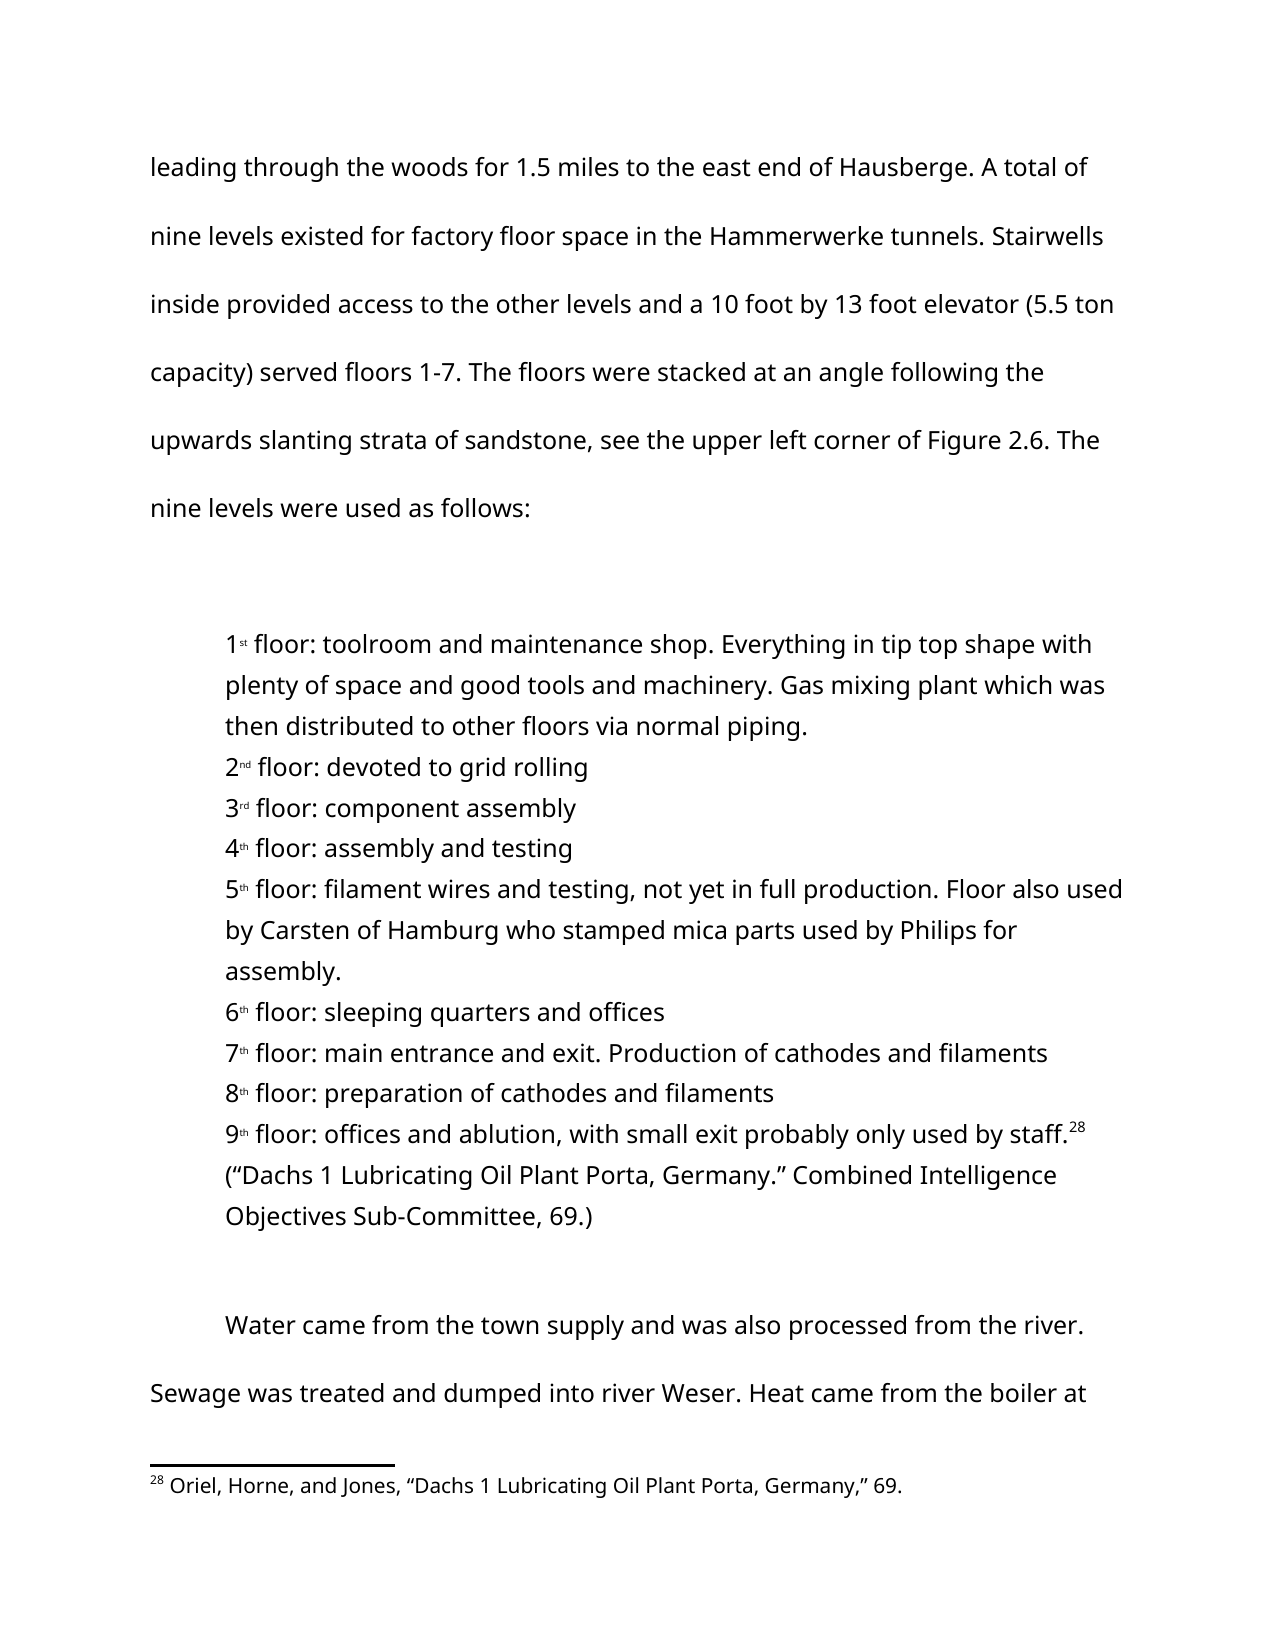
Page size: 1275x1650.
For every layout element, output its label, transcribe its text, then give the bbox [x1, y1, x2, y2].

text Water came from the town supply and was also processed from the river. Sewage was treated and dumped into river Weser. Heat came from the boiler at [150, 1307, 1125, 1410]
text 5th floor: filament wires and testing, not yet in full production. Floor also used by Carsten of Hamburg who stamped mica parts used by Philips for assembly. [225, 872, 1125, 988]
text 4th floor: assembly and testing [225, 831, 1125, 865]
text leading through the woods for 1.5 miles to the east end of Hausberge. A total of nine levels existed for factory floor space in the Hammerwerke tunnels. Stairwells inside provided access to the other levels and a 10 foot by 13 foot elevator (5.5 ton capacity) served floors 1-7. The floors were stacked at an angle following the upwards slanting strata of sandstone, see the upper left corner of Figure 2.6. The nine levels were used as follows: [150, 150, 1125, 525]
text 2nd floor: devoted to grid rolling [225, 749, 1125, 783]
text 7th floor: main entrance and exit. Production of cathodes and filaments [225, 1035, 1125, 1069]
text 8th floor: preparation of cathodes and filaments [225, 1076, 1125, 1110]
text 1st floor: toolroom and maintenance shop. Everything in tip top shape with plenty of space and good tools and machinery. Gas mixing plant which was then distributed to other floors via normal piping. [225, 627, 1125, 743]
text 9th floor: offices and ablution, with small exit probably only used by staff. [225, 1117, 1125, 1151]
text Oriel, Horne, and Jones, “Dachs 1 Lubricating Oil Plant Porta, Germany,” 69. [150, 1472, 1125, 1500]
text 6th floor: sleeping quarters and offices [225, 994, 1125, 1028]
text 3rd floor: component assembly [225, 790, 1125, 824]
text (“Dachs 1 Lubricating Oil Plant Porta, Germany.” Combined Intelligence Objectives Sub-Committee, 69.) [225, 1158, 1125, 1233]
